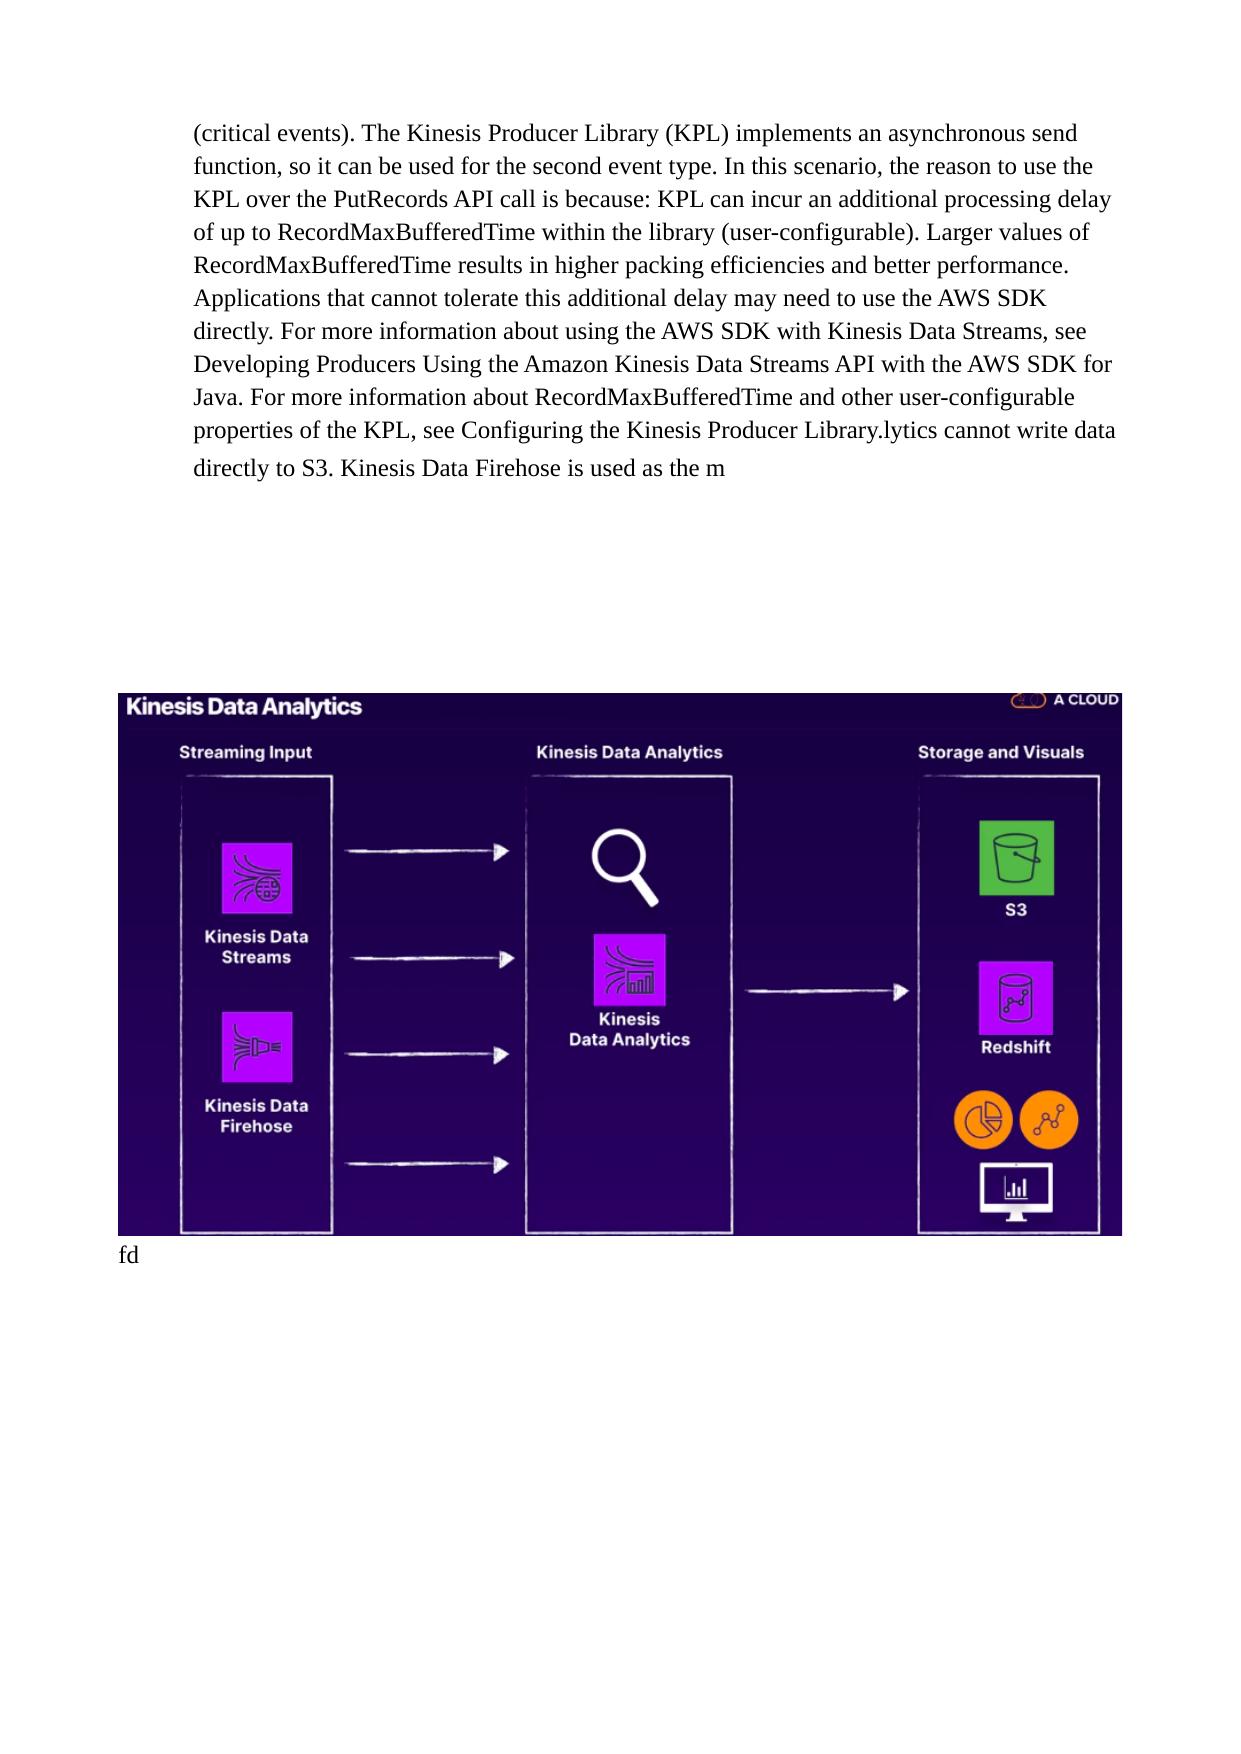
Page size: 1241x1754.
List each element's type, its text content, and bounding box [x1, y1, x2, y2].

list (critical events). The Kinesis Producer Library (KPL) implements an asynchronous send function, so it can be used for the second event type. In this scenario, the reason to use the KPL over the PutRecords API call is because: KPL can incur an additional processing delay of up to RecordMaxBufferedTime within the library (user-configurable). Larger values of RecordMaxBufferedTime results in higher packing efficiencies and better performance. Applications that cannot tolerate this additional delay may need to use the AWS SDK directly. For more information about using the AWS SDK with Kinesis Data Streams, see Developing Producers Using the Amazon Kinesis Data Streams API with the AWS SDK for Java. For more information about RecordMaxBufferedTime and other user-configurable properties of the KPL, see Configuring the Kinesis Producer Library.lytics cannot write data directly to S3. Kinesis Data Firehose is used as the main delivery mechanism for ou [156, 118, 1122, 483]
text fd [118, 1236, 1122, 1268]
picture [118, 693, 1123, 1236]
